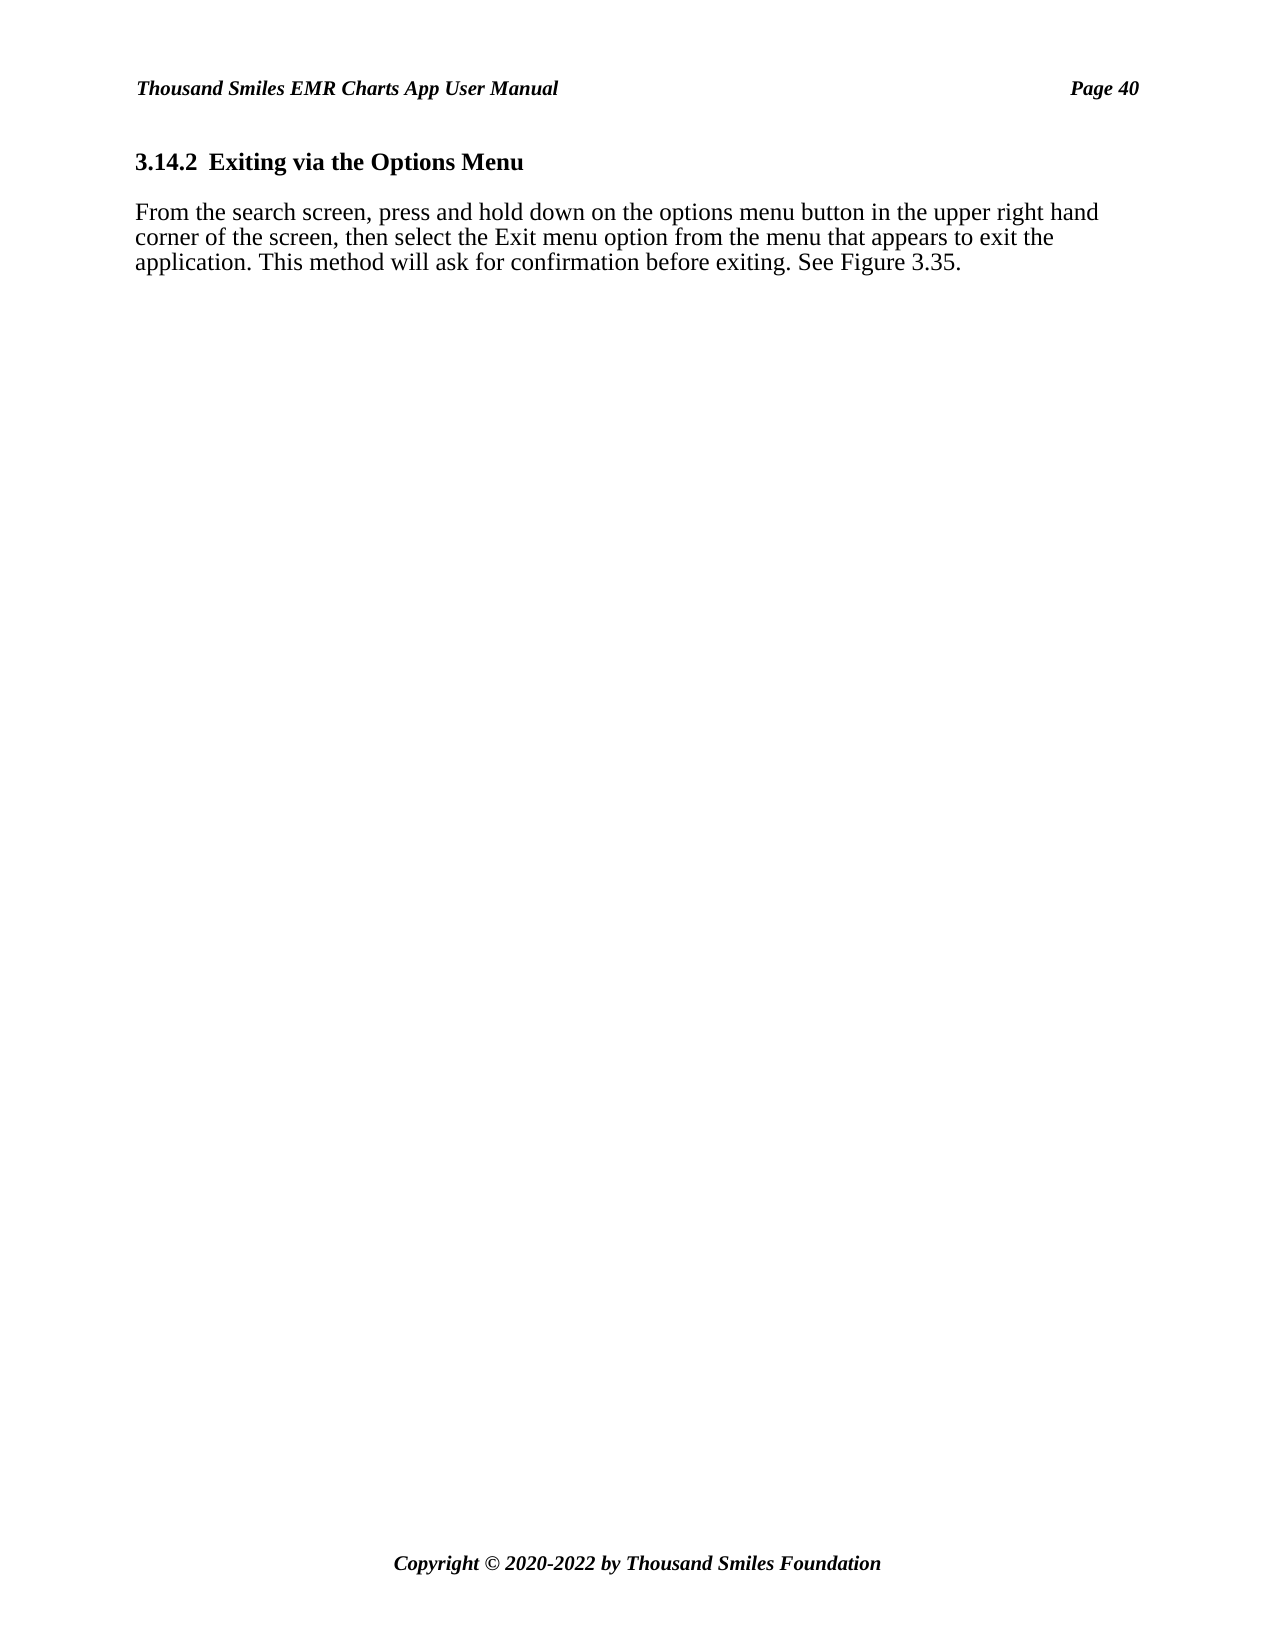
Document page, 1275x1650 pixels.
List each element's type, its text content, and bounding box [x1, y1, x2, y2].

subtitle Exiting via the Options Menu [135, 150, 1140, 175]
text From the search screen, press and hold down on the options menu button in the upper right hand corner of the screen, then select the Exit menu option from the menu that appears to exit the application. This method will ask for confirmation before exiting. See Figure 3.35. [135, 200, 1140, 275]
